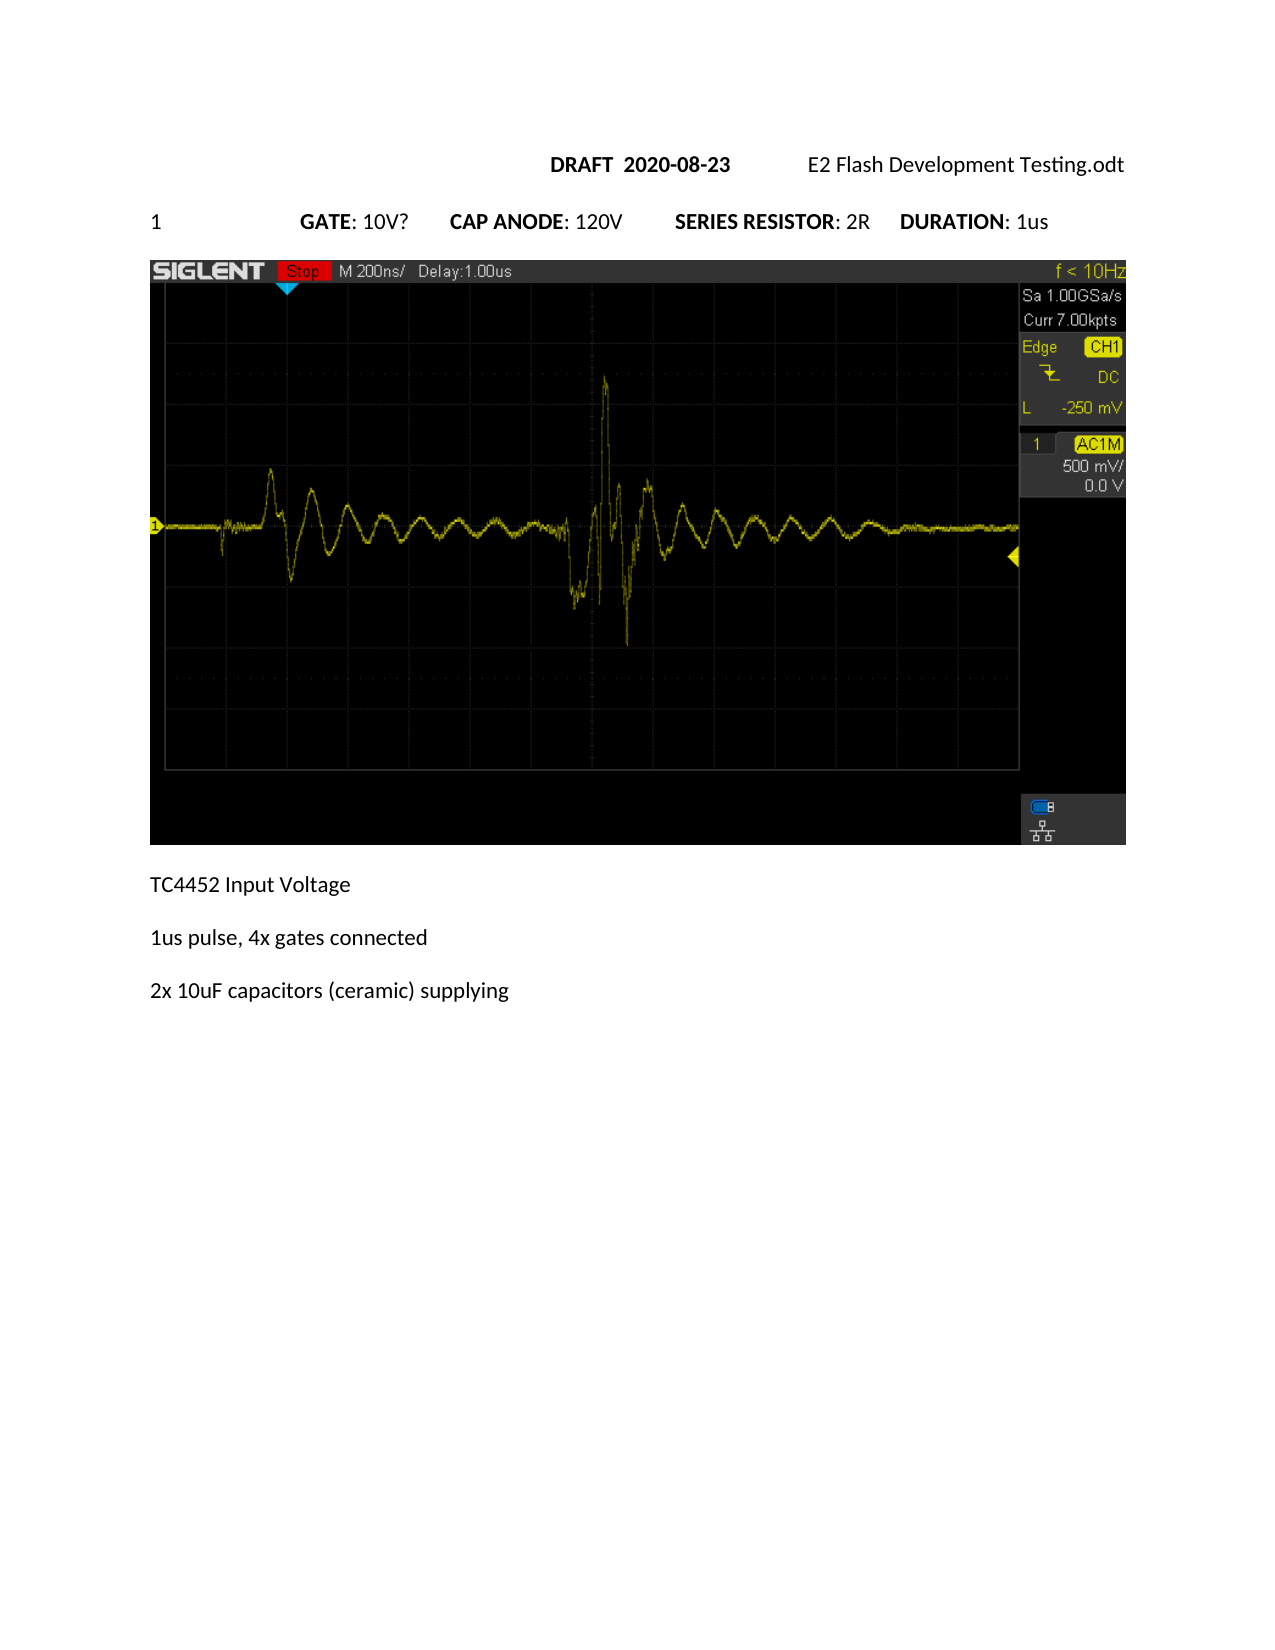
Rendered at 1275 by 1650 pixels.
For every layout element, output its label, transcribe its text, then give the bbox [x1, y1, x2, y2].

text 1 GATE: 10V? CAP ANODE: 120V SERIES RESISTOR: 2R DURATION: 1us [150, 207, 1125, 236]
text 2x 10uF capacitors (ceramic) supplying [150, 976, 1125, 1004]
text 1us pulse, 4x gates connected [150, 923, 1125, 951]
text TC4452 Input Voltage [150, 870, 1125, 898]
picture [150, 260, 1126, 845]
